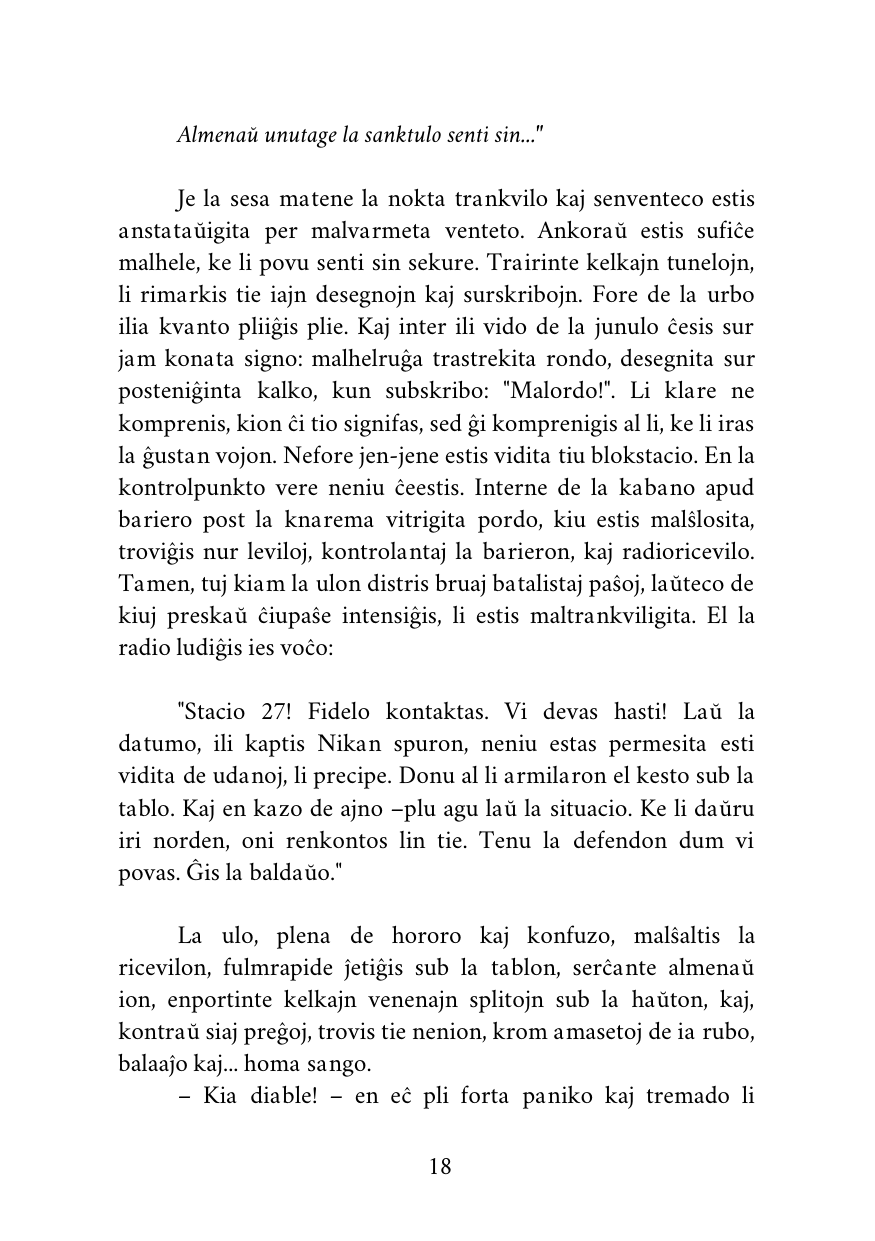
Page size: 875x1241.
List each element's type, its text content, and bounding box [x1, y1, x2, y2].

text La ulo, plena de hororo kaj konfuzo, malŝaltis la ricevilon, fulmrapide ĵetiĝis sub la tablon, serĉante almenaŭ ion, enportinte kelkajn venenajn splitojn sub la haŭton, kaj, kontraŭ siaj preĝoj, trovis tie nenion, krom amasetoj de ia rubo, balaaĵo kaj... homa sango. [118, 918, 756, 1079]
text Je la sesa matene la nokta trankvilo kaj senventeco estis anstataŭigita per malvarmeta venteto. Ankoraŭ estis sufiĉe malhele, ke li povu senti sin sekure. Trairinte kelkajn tunelojn, li rimarkis tie iajn desegnojn kaj surskribojn. Fore de la urbo ilia kvanto pliiĝis plie. Kaj inter ili vido de la junulo ĉesis sur jam konata signo: malhelruĝa trastrekita rondo, desegnita sur posteniĝinta kalko, kun subskribo: "Malordo!". Li klare ne komprenis, kion ĉi tio signifas, sed ĝi komprenigis al li, ke li iras la ĝustan vojon. Nefore jen-jene estis vidita tiu blokstacio. En la kontrolpunkto vere neniu ĉeestis. Interne de la kabano apud bariero post la knarema vitrigita pordo, kiu estis malŝlosita, troviĝis nur leviloj, kontrolantaj la barieron, kaj radioricevilo. Tamen, tuj kiam la ulon distris bruaj batalistaj paŝoj, laŭteco de kiuj preskaŭ ĉiupaŝe intensiĝis, li estis maltrankviligita. El la radio ludiĝis ies voĉo: [118, 181, 756, 663]
text "Stacio 27! Fidelo kontaktas. Vi devas hasti! Laŭ la datumo, ili kaptis Nikan spuron, neniu estas permesita esti vidita de udanoj, li precipe. Donu al li armilaron el kesto sub la tablo. Kaj en kazo de ajno –plu agu laŭ la situacio. Ke li daŭru iri norden, oni renkontos lin tie. Tenu la defendon dum vi povas. Ĝis la baldaŭo." [118, 695, 756, 887]
text Almenaŭ unutage la sanktulo senti sin..." [118, 118, 756, 149]
text – Kia diable! – en eĉ pli forta paniko kaj tremado li [118, 1079, 756, 1111]
